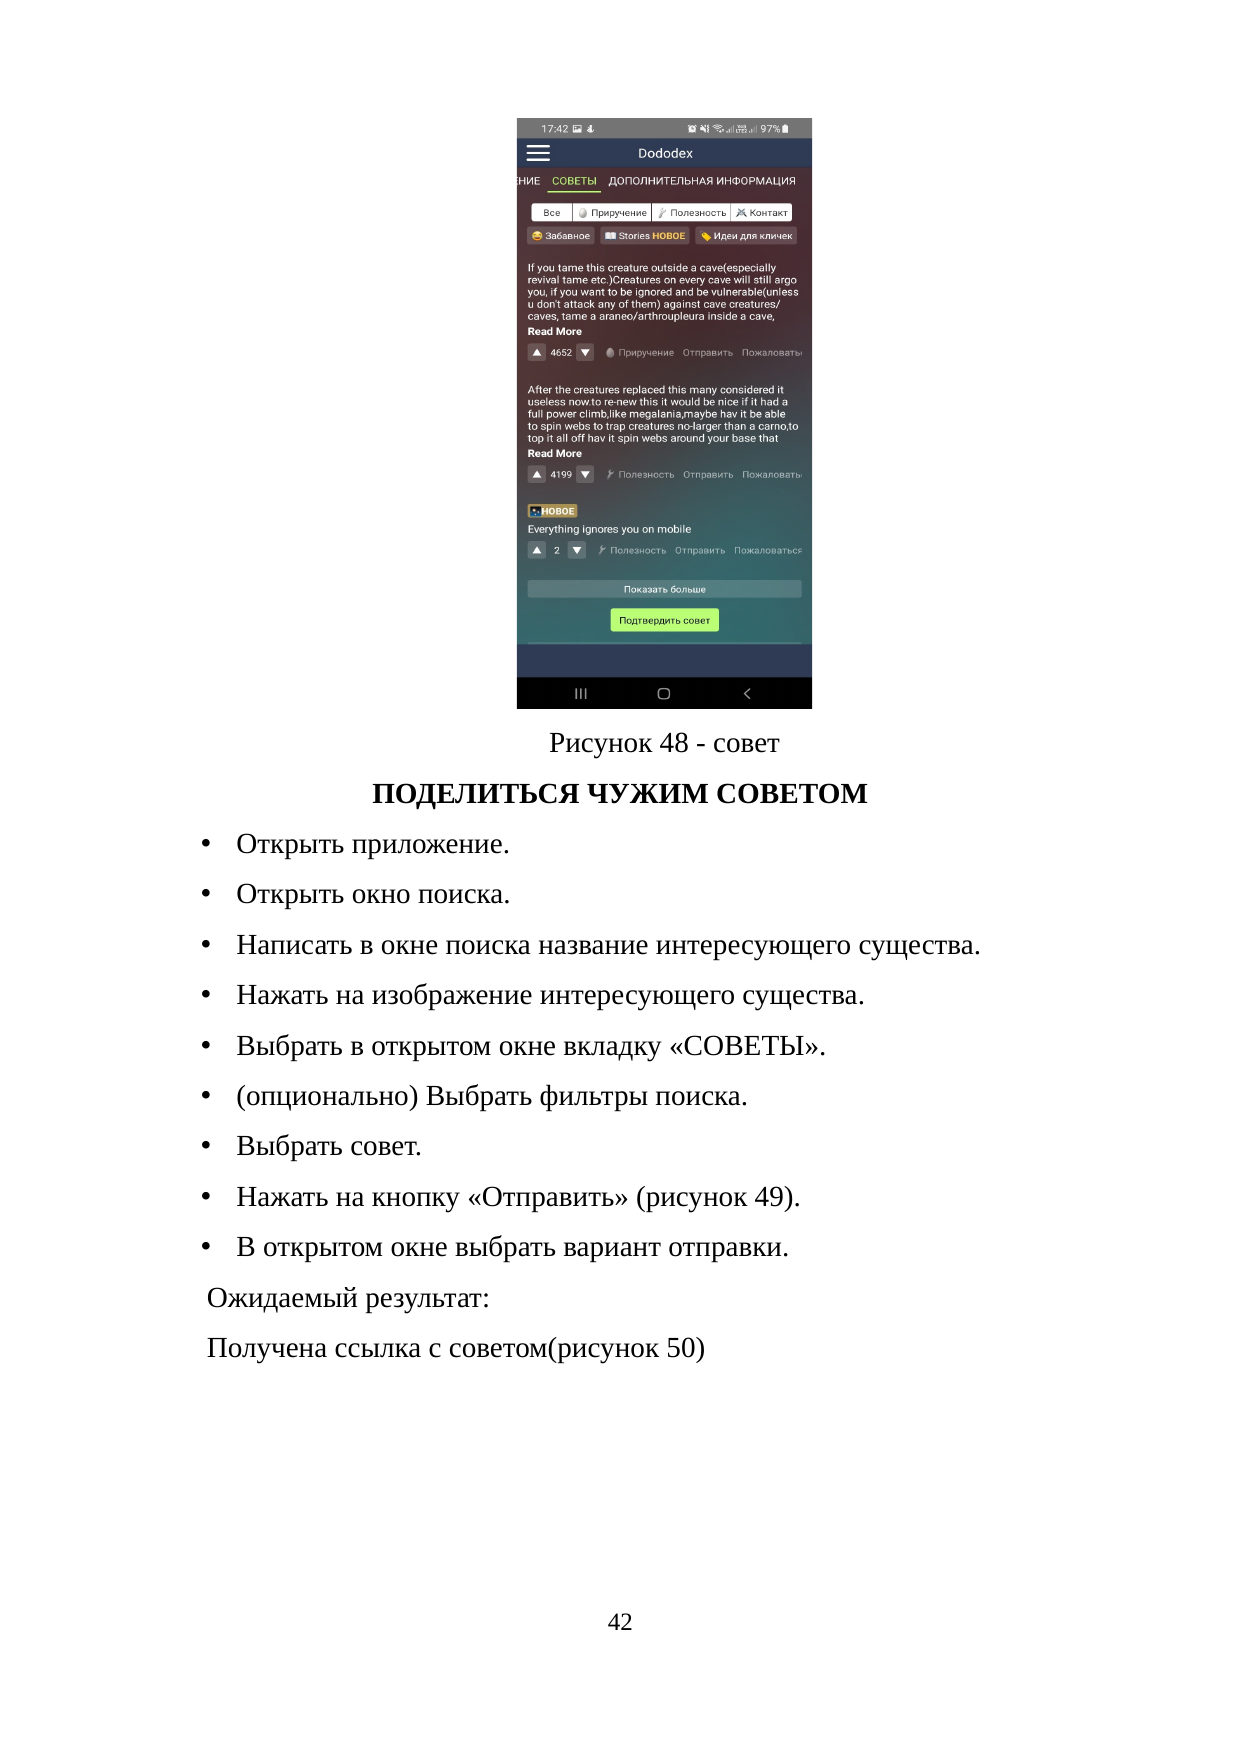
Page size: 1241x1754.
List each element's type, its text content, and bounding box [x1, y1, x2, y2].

list (опционально) Выбрать фильтры поиска. [201, 1078, 1122, 1112]
list Написать в окне поиска название интересующего существа. [201, 927, 1122, 961]
list Выбрать в открытом окне вкладку «СОВЕТЫ». [201, 1028, 1122, 1061]
list Получена ссылка с советом(рисунок 50) [118, 1330, 1122, 1364]
list Открыть приложение. [201, 826, 1122, 860]
list В открытом окне выбрать вариант отправки. [201, 1229, 1122, 1263]
list ПОДЕЛИТЬСЯ ЧУЖИМ СОВЕТОМ [118, 776, 1122, 809]
picture [516, 118, 813, 709]
list Ожидаемый результат: [118, 1280, 1122, 1313]
list Открыть окно поиска. [201, 876, 1122, 910]
list Рисунок 48 - совет [118, 725, 1122, 759]
list Выбрать совет. [201, 1128, 1122, 1162]
list Нажать на изображение интересующего существа. [201, 977, 1122, 1011]
list Нажать на кнопку «Отправить» (рисунок 49). [201, 1179, 1122, 1213]
